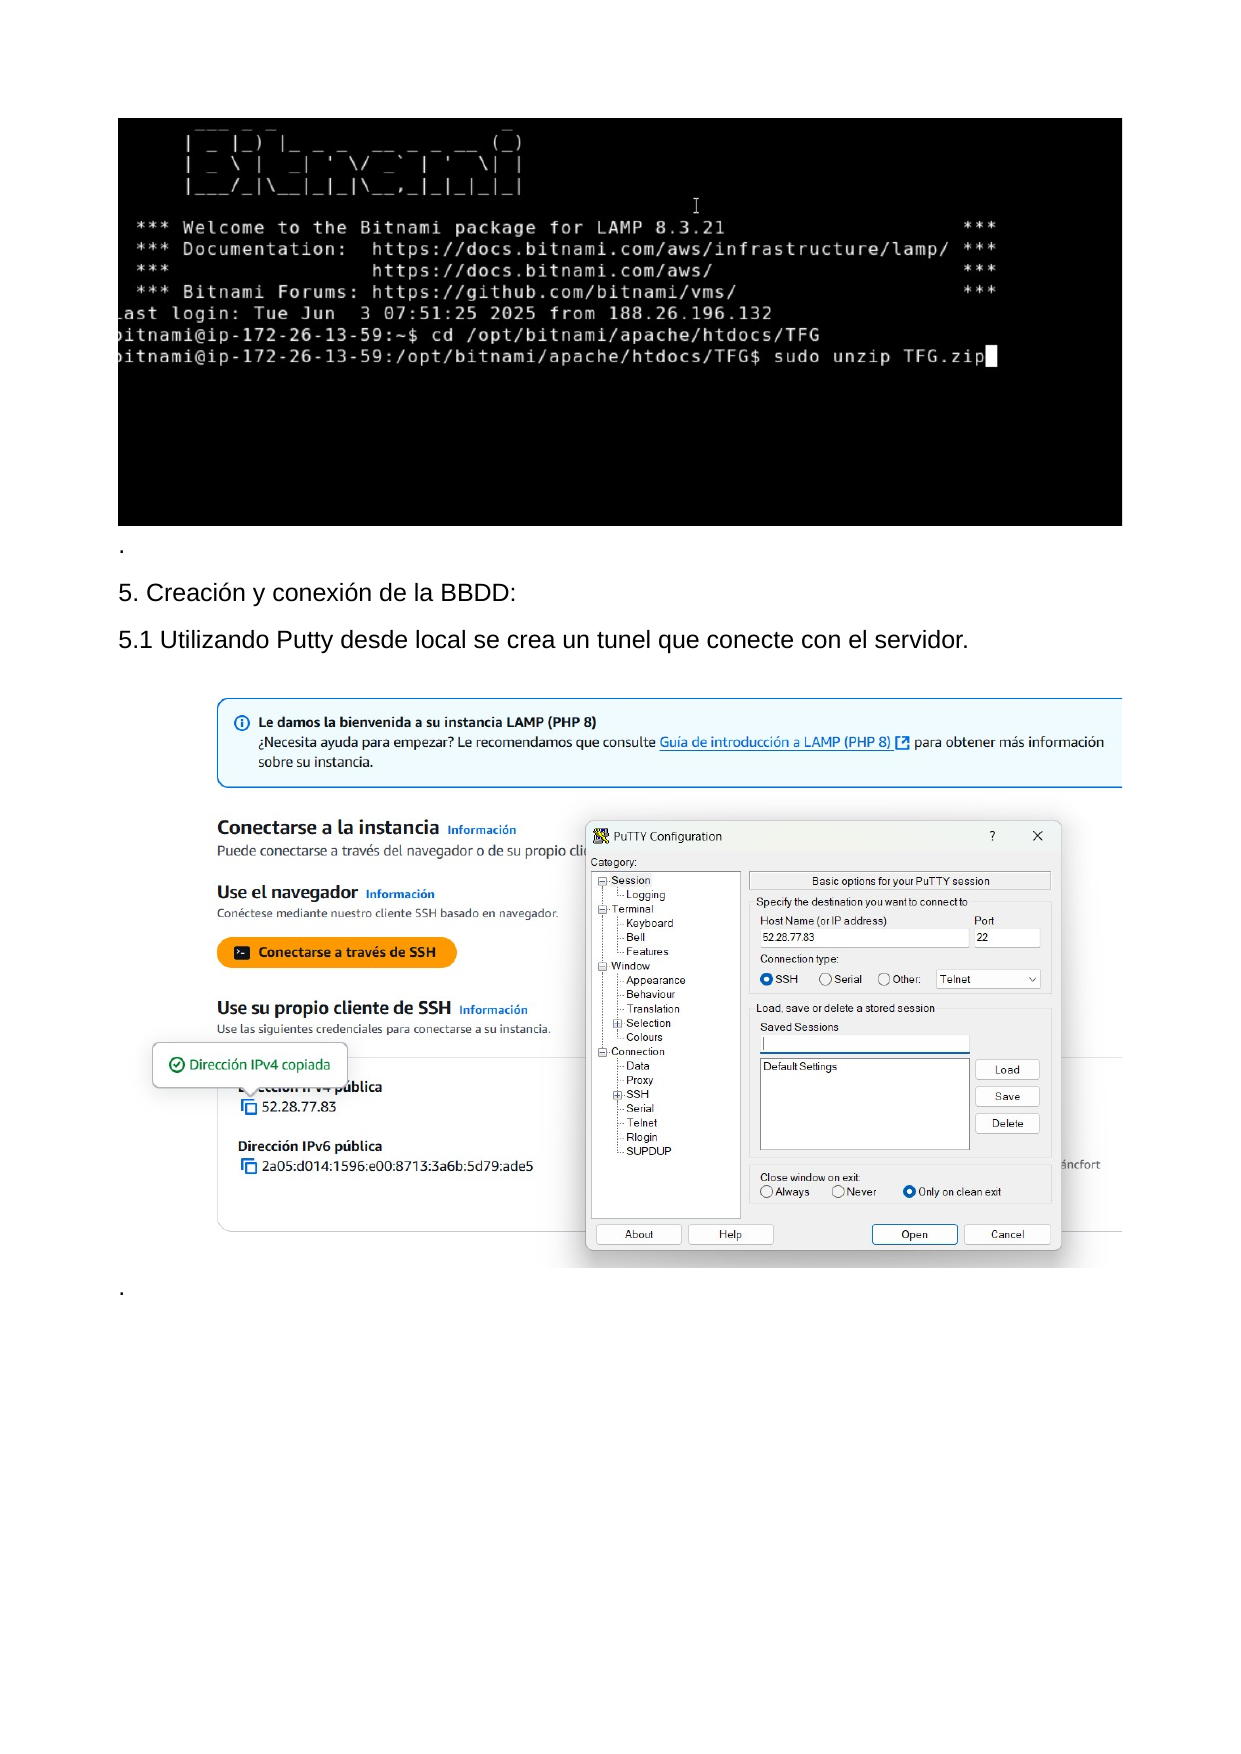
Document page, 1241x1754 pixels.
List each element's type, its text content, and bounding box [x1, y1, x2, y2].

text . [118, 1268, 1122, 1301]
picture [118, 118, 1123, 526]
text . [118, 526, 1122, 559]
text 5.1 Utilizando Putty desde local se crea un tunel que conecte con el servidor. [118, 625, 1122, 654]
picture [118, 672, 1123, 1268]
text 5. Creación y conexión de la BBDD: [118, 577, 1122, 606]
